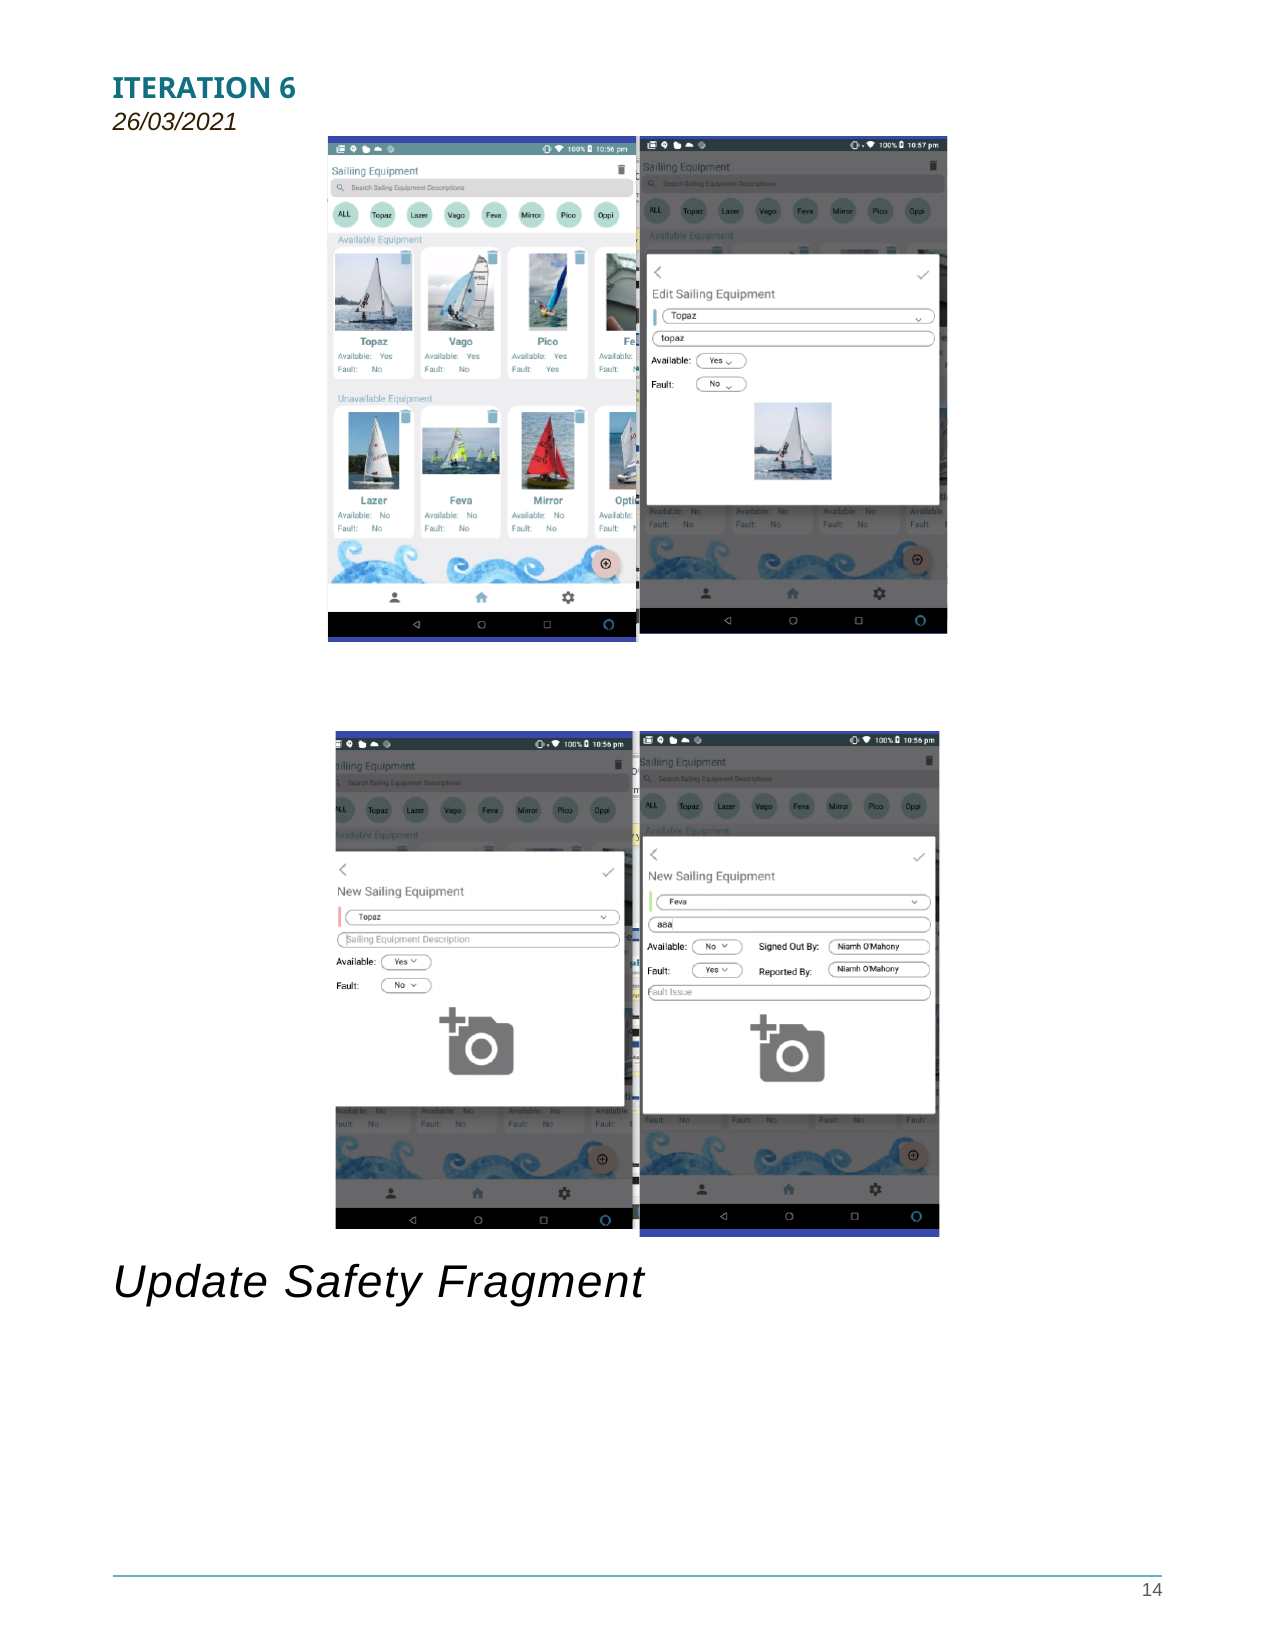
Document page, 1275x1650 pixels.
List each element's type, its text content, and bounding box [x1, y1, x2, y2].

subtitle Update Safety Fragment [112, 1255, 1162, 1308]
